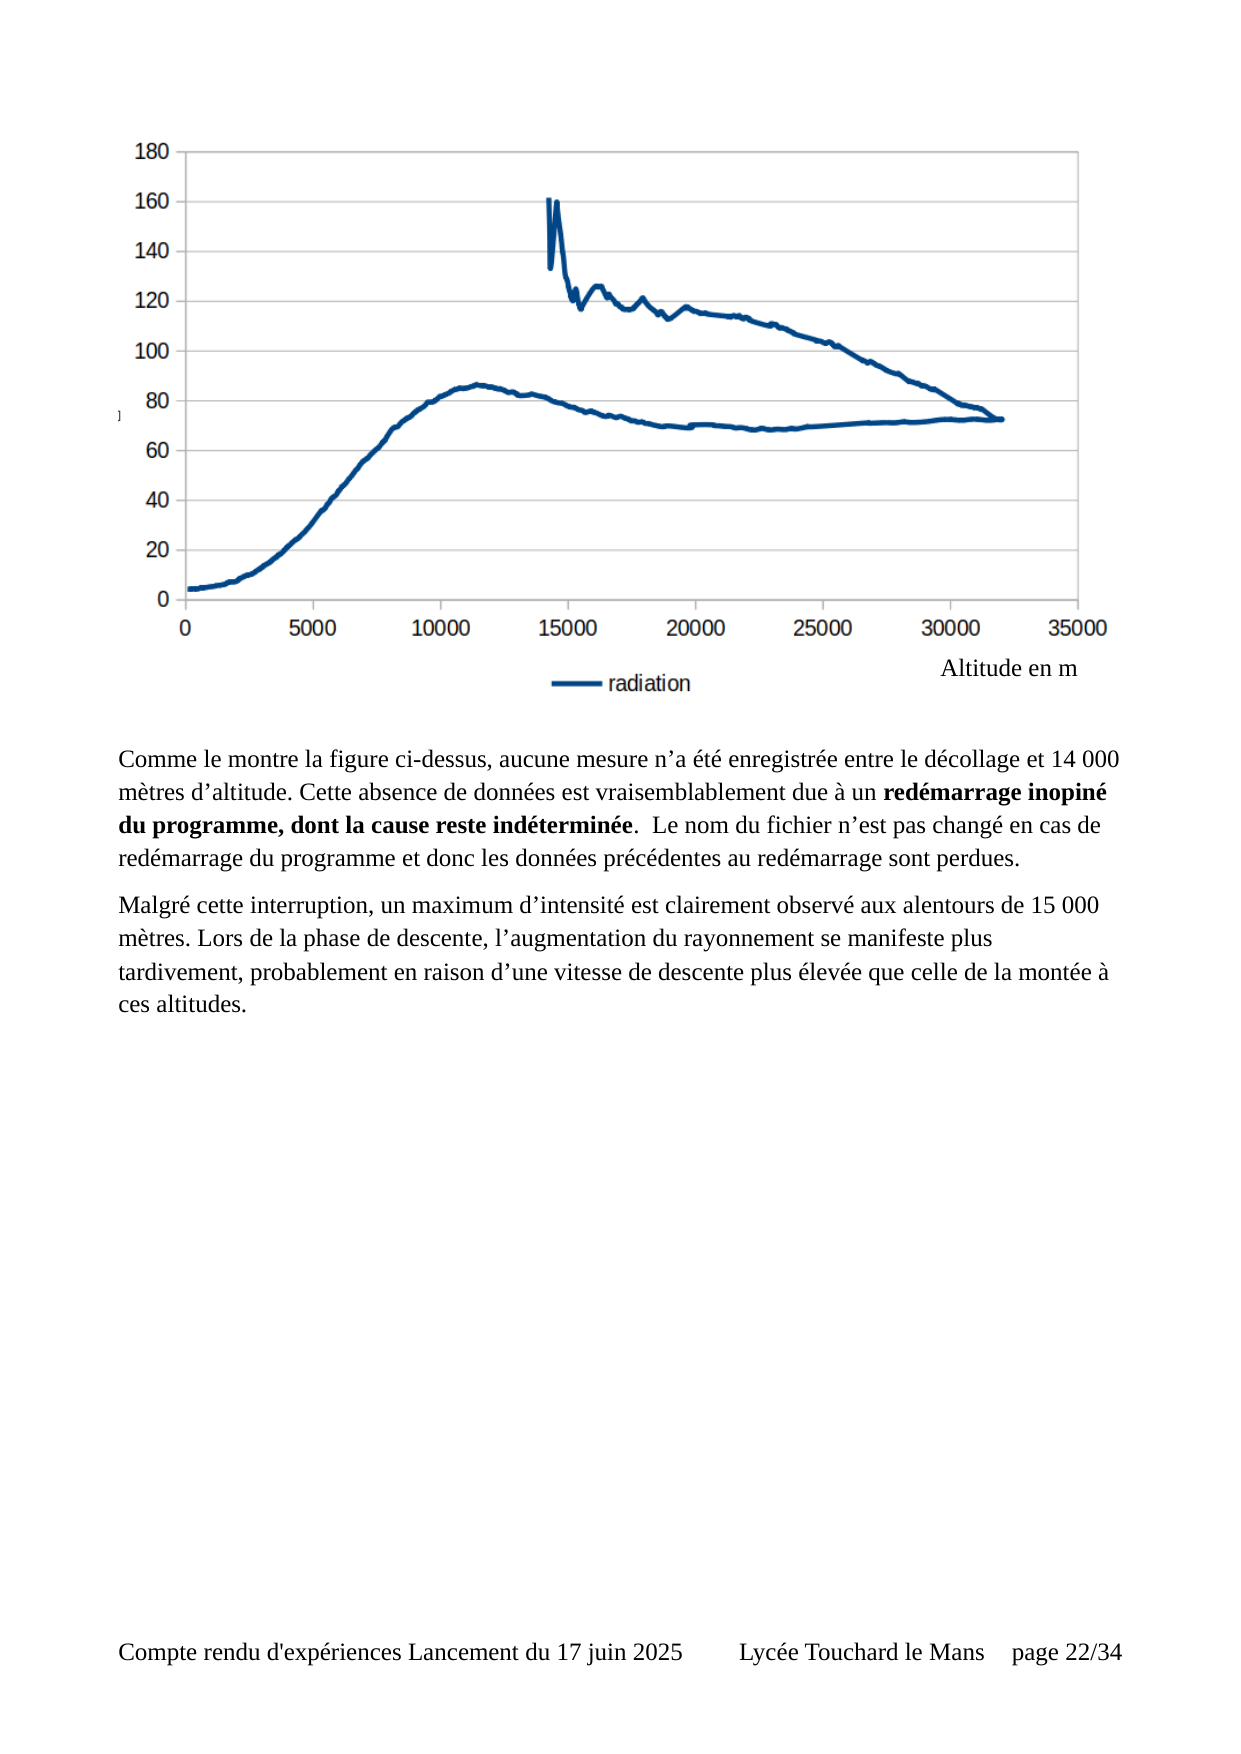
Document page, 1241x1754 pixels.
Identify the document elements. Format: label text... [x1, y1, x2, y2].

text Comme le montre la figure ci-dessus, aucune mesure n’a été enregistrée entre le décollage et 14 000 mètres d’altitude. Cette absence de données est vraisemblablement due à un redémarrage inopiné du programme, dont la cause reste indéterminée. Le nom du fichier n’est pas changé en cas de redémarrage du programme et donc les données précédentes au redémarrage sont perdues. [118, 744, 1122, 872]
text Malgré cette interruption, un maximum d’intensité est clairement observé aux alentours de 15 000 mètres. Lors de la phase de descente, l’augmentation du rayonnement se manifeste plus tardivement, probablement en raison d’une vitesse de descente plus élevée que celle de la montée à ces altitudes. [118, 891, 1122, 1018]
picture [118, 136, 1123, 697]
